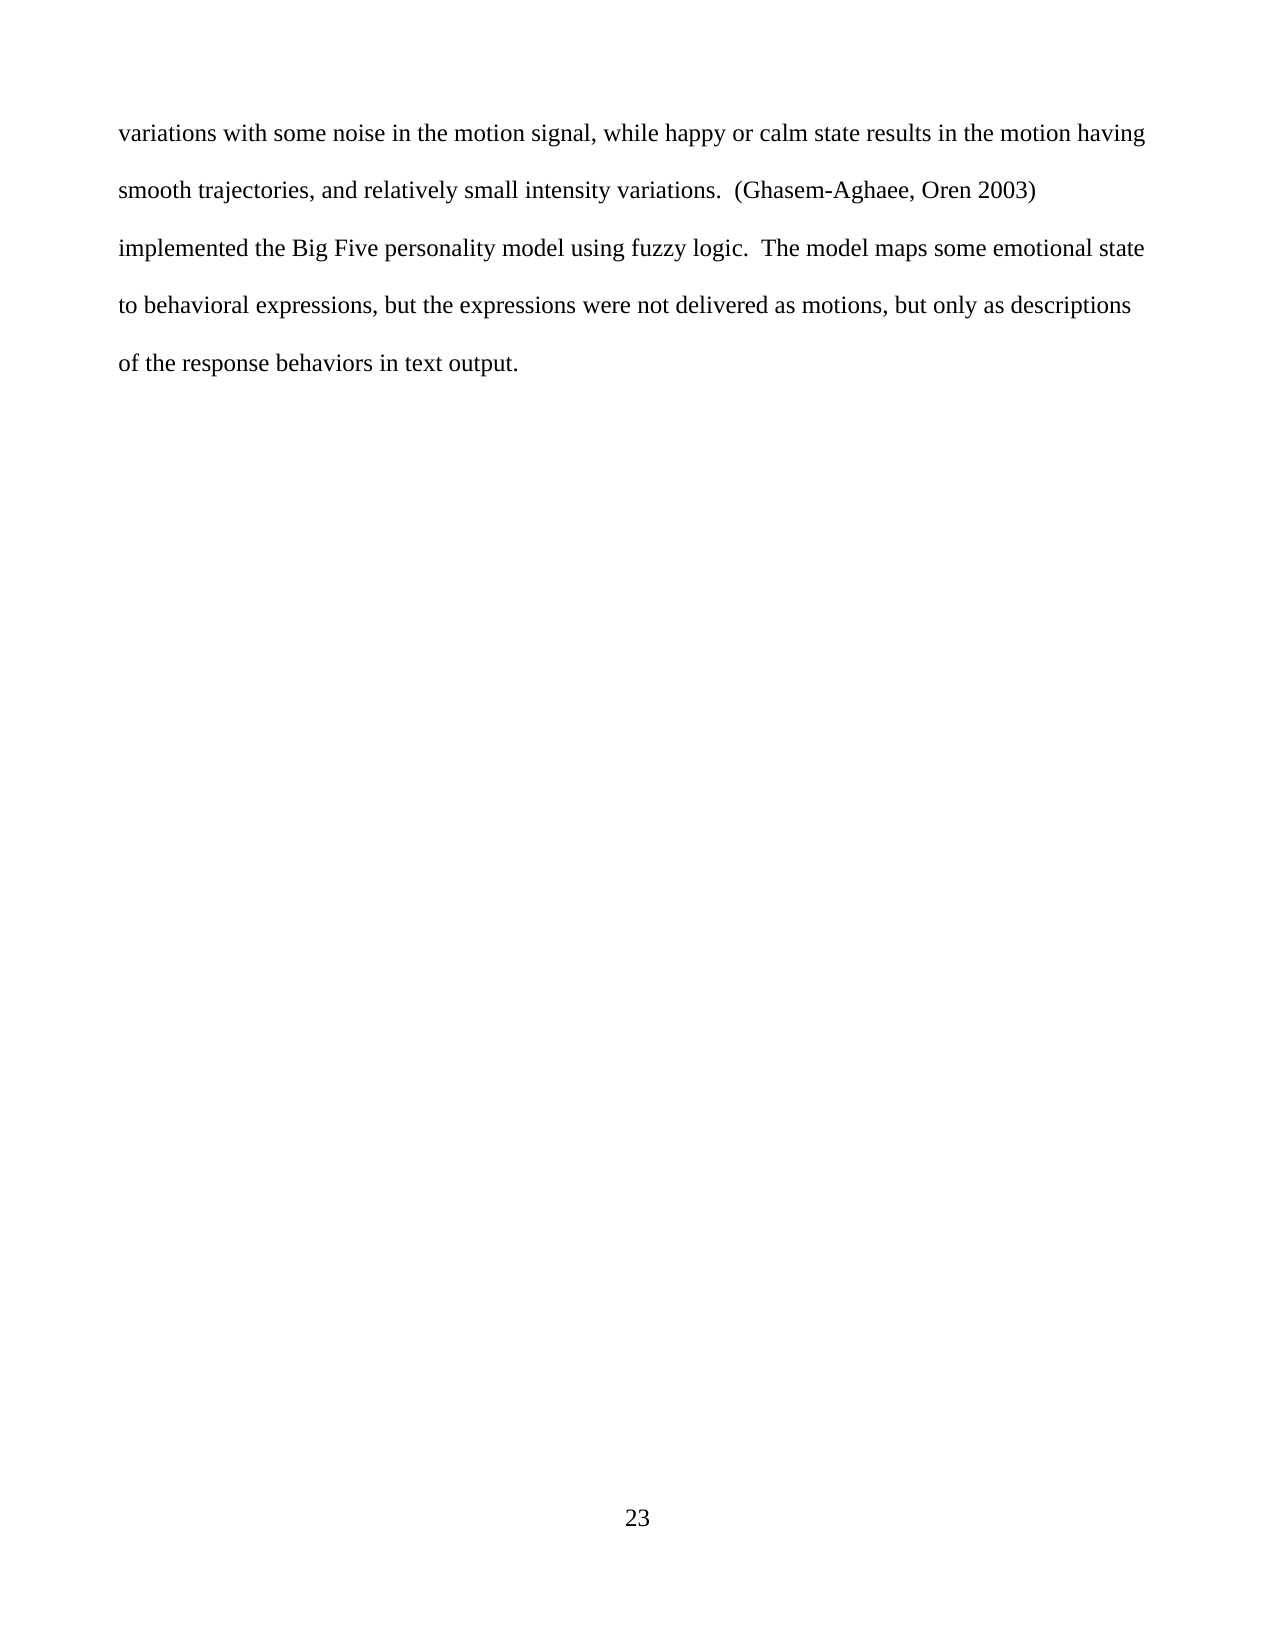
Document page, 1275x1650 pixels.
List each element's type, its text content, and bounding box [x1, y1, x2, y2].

text variations with some noise in the motion signal, while happy or calm state results in the motion having smooth trajectories, and relatively small intensity variations. (Ghasem-Aghaee, Oren 2003) implemented the Big Five personality model using fuzzy logic. The model maps some emotional state to behavioral expressions, but the expressions were not delivered as motions, but only as descriptions of the response behaviors in text output. [118, 118, 1157, 377]
